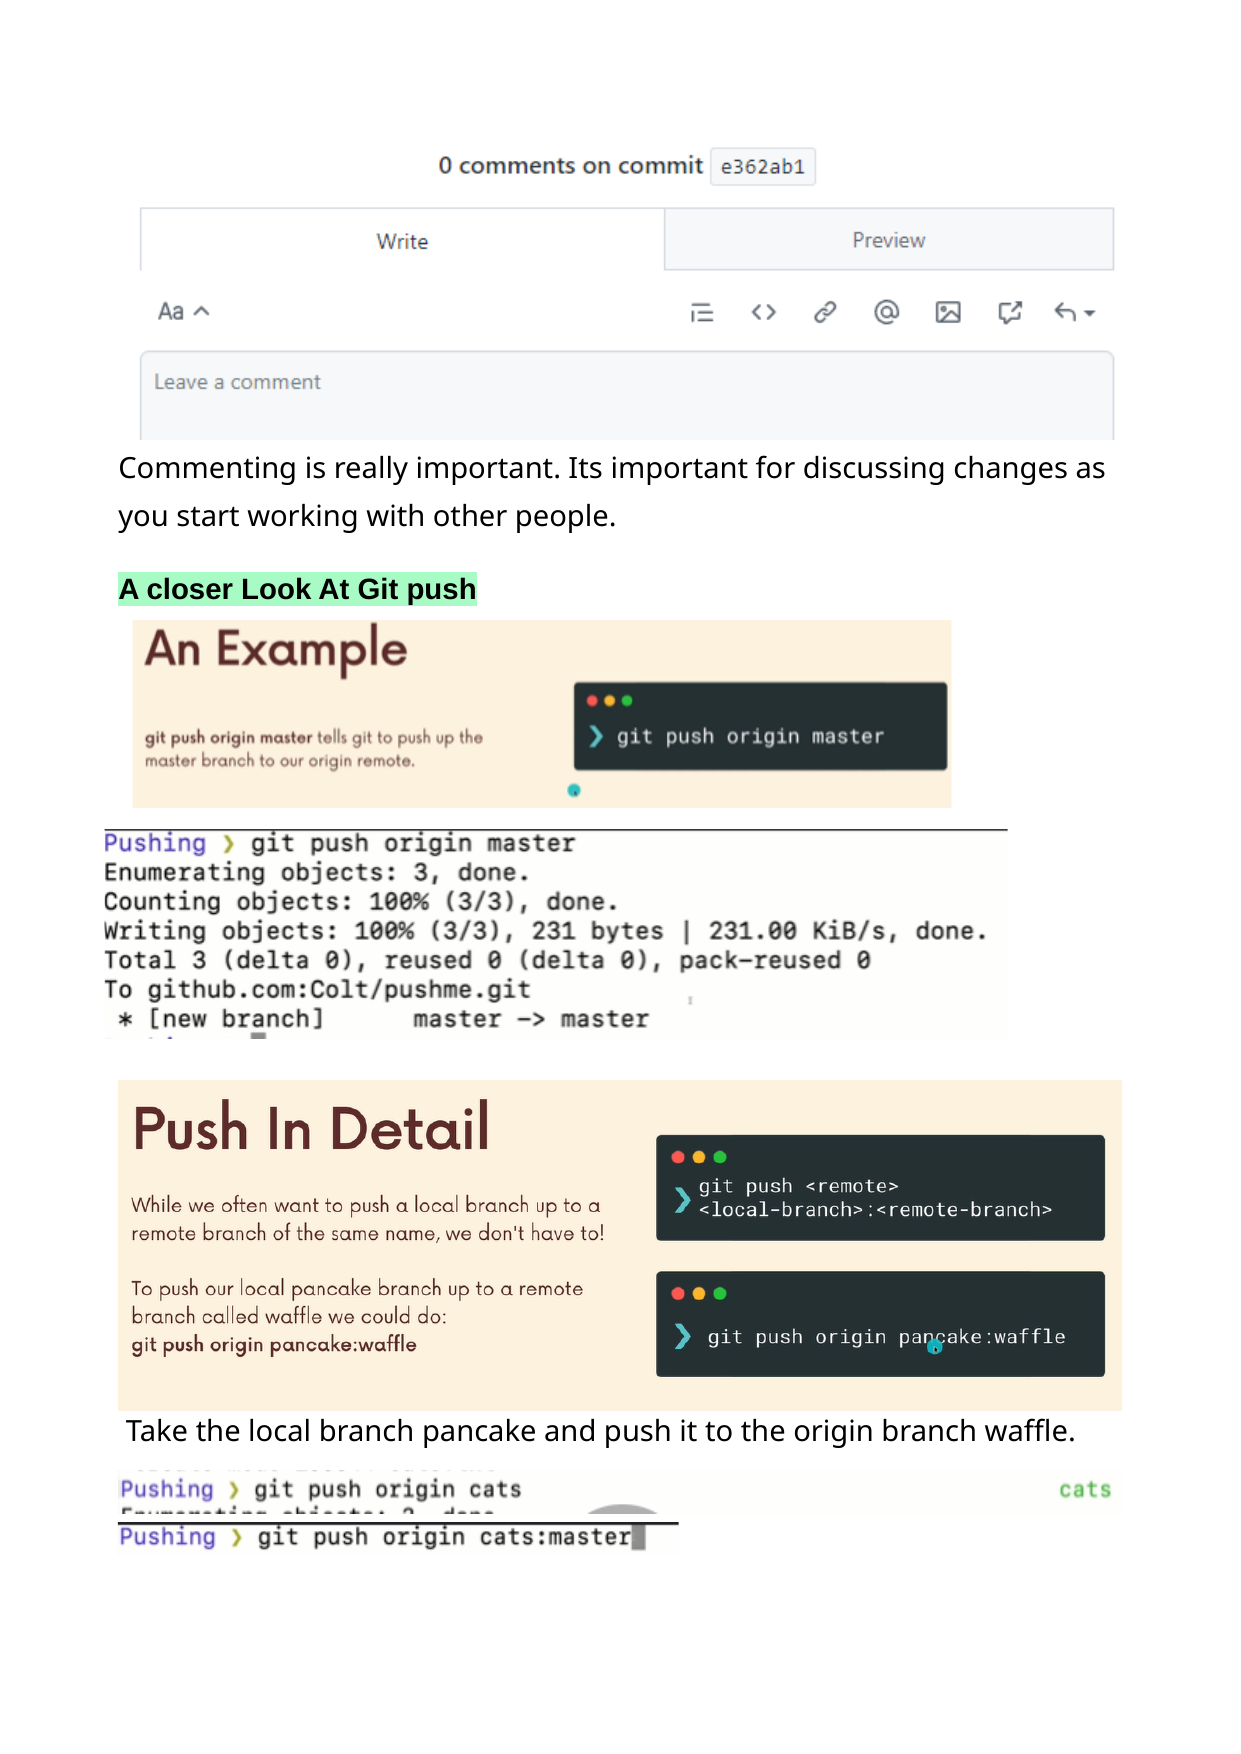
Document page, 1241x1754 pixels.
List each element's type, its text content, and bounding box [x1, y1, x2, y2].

text Commenting is really important. Its important for discussing changes as you start working with other people. [118, 118, 1122, 535]
subtitle A closer Look At Git push [477, 572, 1122, 606]
picture [117, 1522, 679, 1556]
picture [131, 140, 1136, 440]
picture [118, 1080, 1123, 1411]
text [118, 805, 1122, 1080]
picture [132, 620, 952, 808]
text Take the local branch pancake and push it to the origin branch waffle. [118, 1411, 1122, 1450]
picture [118, 1470, 1123, 1514]
picture [104, 829, 1008, 1039]
